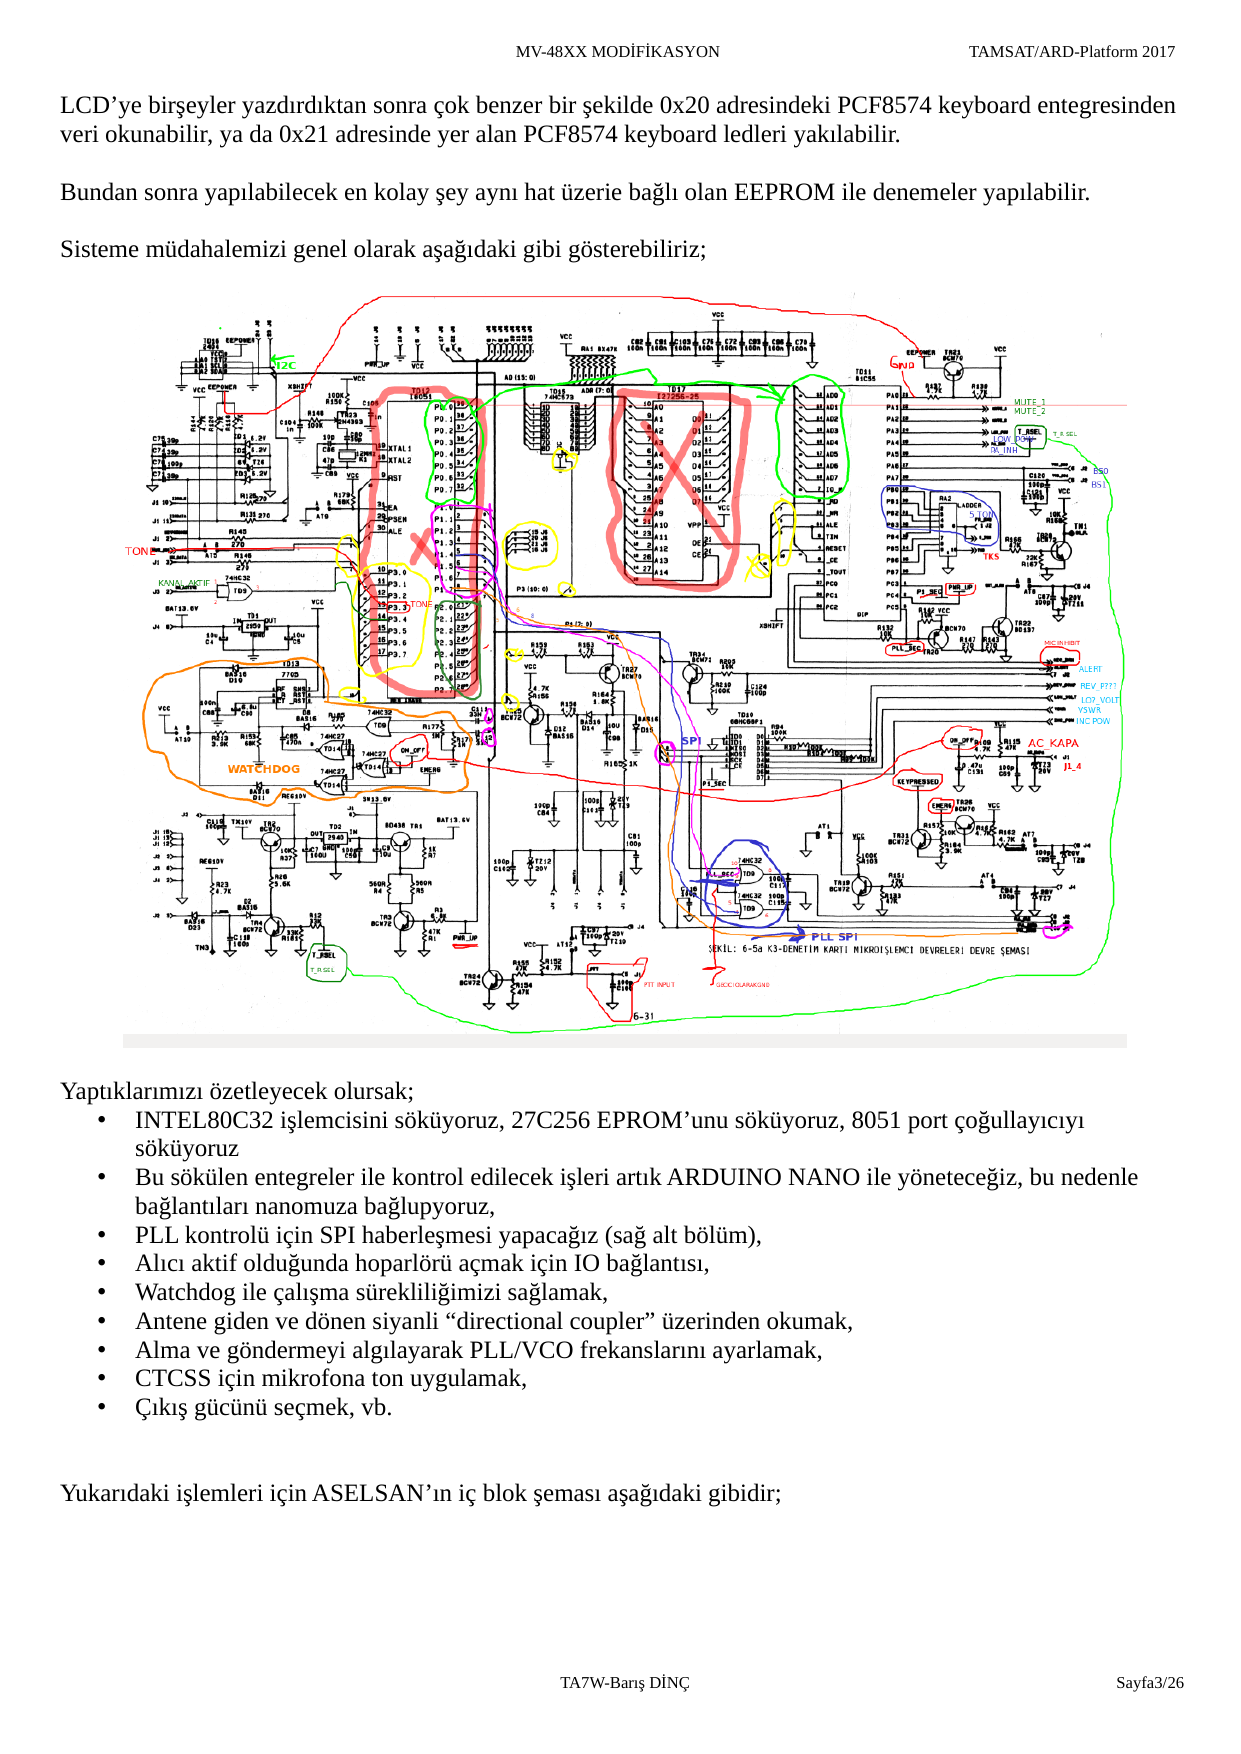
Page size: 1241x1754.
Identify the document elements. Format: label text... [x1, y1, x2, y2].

text Yaptıklarımızı özetleyecek olursak; [60, 1076, 1190, 1105]
list Alıcı aktif olduğunda hoparlörü açmak için IO bağlantısı, [97, 1248, 1190, 1277]
text LCD’ye birşeyler yazdırdıktan sonra çok benzer bir şekilde 0x20 adresindeki PCF8574 keyboard entegresinden veri okunabilir, ya da 0x21 adresinde yer alan PCF8574 keyboard ledleri yakılabilir. [60, 91, 1190, 148]
list Alma ve göndermeyi algılayarak PLL/VCO frekanslarını ayarlamak, [97, 1335, 1190, 1363]
list Çıkış gücünü seçmek, vb. [97, 1392, 1190, 1421]
list Watchdog ile çalışma sürekliliğimizi sağlamak, [97, 1277, 1190, 1306]
list Bu sökülen entegreler ile kontrol edilecek işleri artık ARDUINO NANO ile yöneteceğiz, bu nedenle bağlantıları nanomuza bağlupyoruz, [97, 1162, 1190, 1220]
list CTCSS için mikrofona ton uygulamak, [97, 1363, 1190, 1392]
list INTEL80C32 işlemcisini söküyoruz, 27C256 EPROM’unu söküyoruz, 8051 port çoğullayıcıyı söküyoruz [97, 1105, 1190, 1162]
list PLL kontrolü için SPI haberleşmesi yapacağız (sağ alt bölüm), [97, 1220, 1190, 1248]
picture [123, 292, 1127, 1048]
text Yukarıdaki işlemleri için ASELSAN’ın iç blok şeması aşağıdaki gibidir; [60, 1478, 1190, 1507]
text Bundan sonra yapılabilecek en kolay şey aynı hat üzerie bağlı olan EEPROM ile denemeler yapılabilir. [60, 177, 1190, 206]
text Sisteme müdahalemizi genel olarak aşağıdaki gibi gösterebiliriz; [60, 234, 1190, 263]
list Antene giden ve dönen siyanli “directional coupler” üzerinden okumak, [97, 1306, 1190, 1335]
